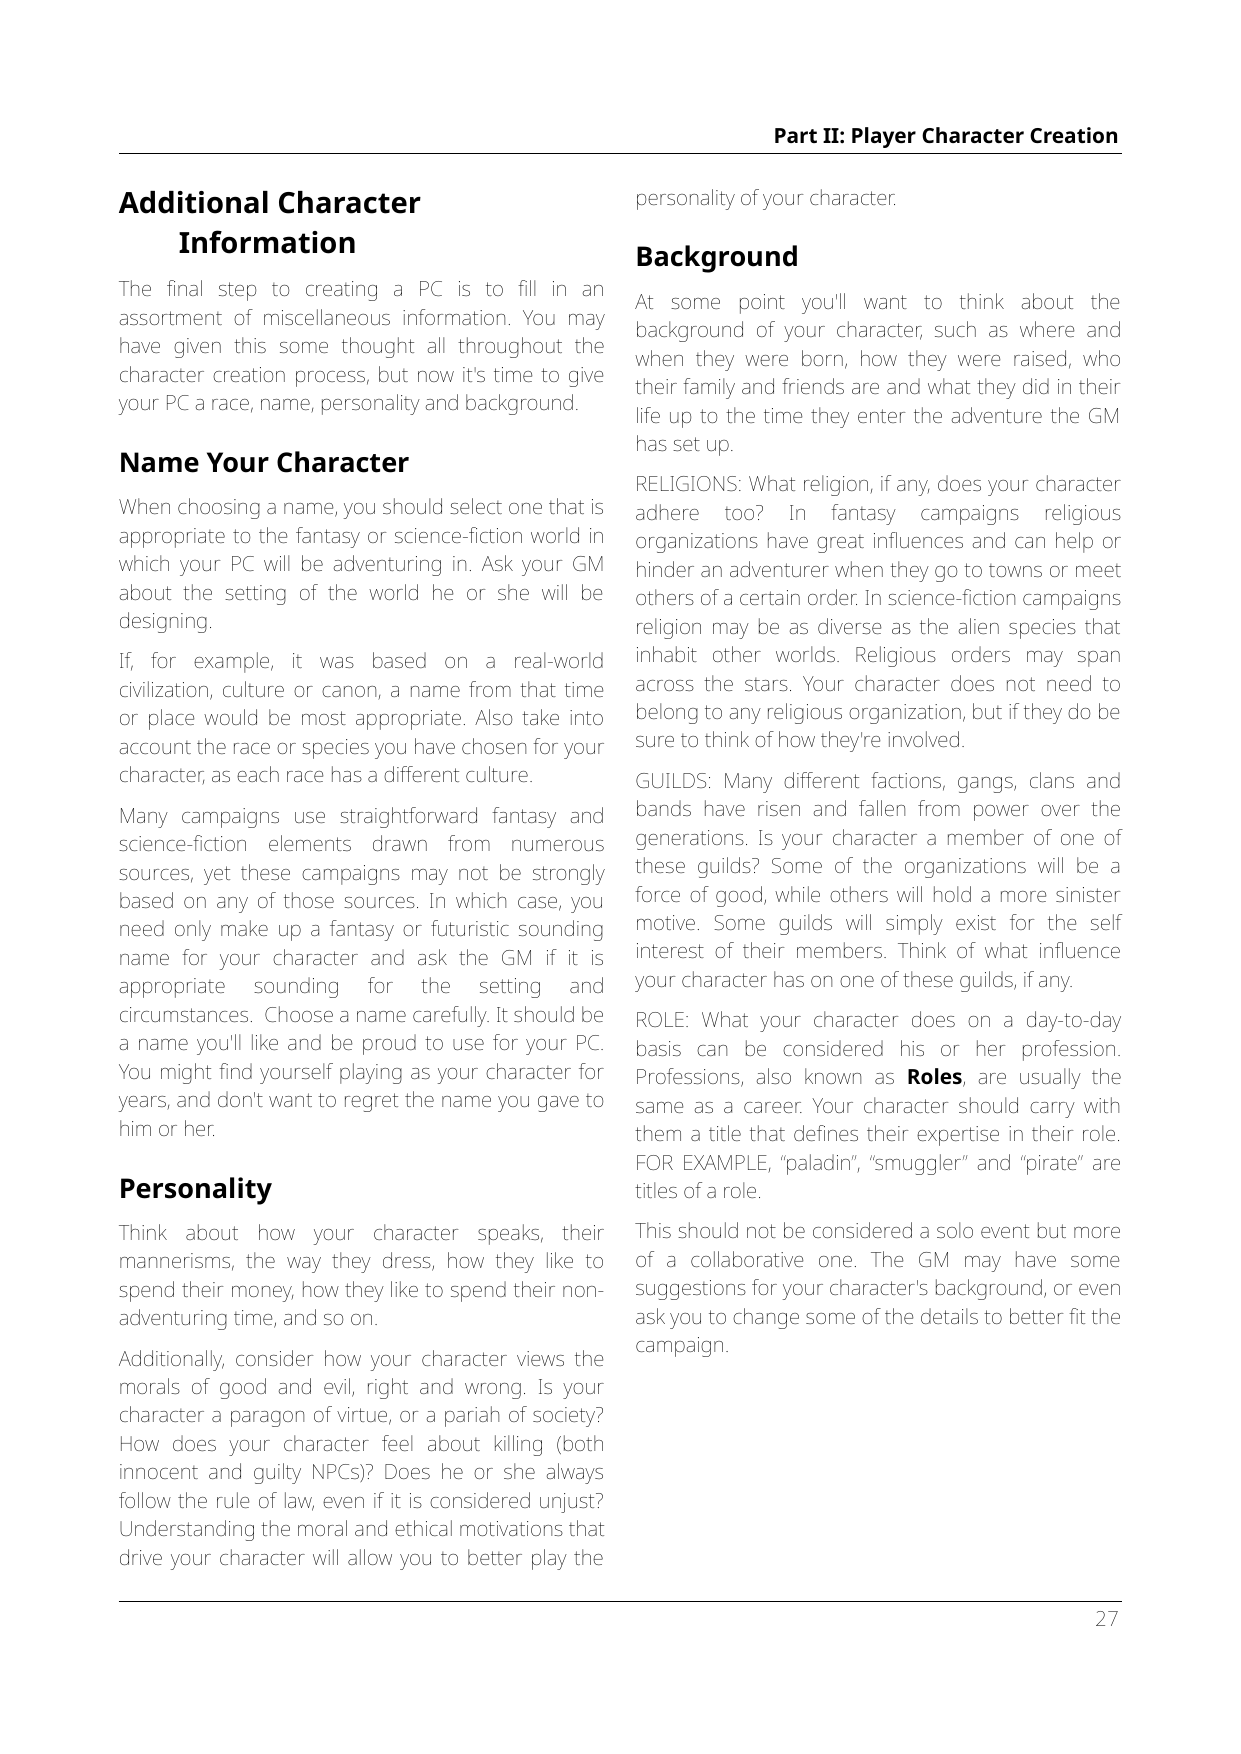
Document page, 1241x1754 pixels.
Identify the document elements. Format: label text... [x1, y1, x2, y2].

text If, for example, it was based on a real-world civilization, culture or canon, a name from that time or place would be most appropriate. Also take into account the race or species you have chosen for your character, as each race has a different culture. [118, 647, 605, 789]
text Additionally, consider how your character views the morals of good and evil, right and wrong. Is your character a paragon of virtue, or a pariah of society? How does your character feel about killing (both innocent and guilty NPCs)? Does he or she always follow the rule of law, even if it is considered unjust? Understanding the moral and ethical motivations that drive your character will allow you to better play the [118, 1344, 605, 1571]
text This should not be considered a solo event but more of a collaborative one. The GM may have some suggestions for your character's background, or even ask you to change some of the details to better fit the campaign. [635, 1216, 1122, 1359]
text At some point you'll want to think about the background of your character, such as where and when they were born, how they were raised, who their family and friends are and what they did in their life up to the time they enter the adventure the GM has set up. [635, 287, 1122, 458]
text personality of your character. [635, 183, 1122, 211]
subtitle Additional Character Information [118, 183, 605, 262]
text Name Your Character [118, 444, 605, 481]
text RELIGIONS: What religion, if any, does your character adhere too? In fantasy campaigns religious organizations have great influences and can help or hinder an adventurer when they go to towns or meet others of a certain order. In science-fiction campaigns religion may be as diverse as the alien species that inhabit other worlds. Religious orders may span across the stars. Your character does not need to belong to any religious organization, but if they do be sure to think of how they're involved. [635, 469, 1122, 754]
text When choosing a name, you should select one that is appropriate to the fantasy or science-fiction world in which your PC will be adventuring in. Ask your GM about the setting of the world he or she will be designing. [118, 492, 605, 635]
text Many campaigns use straightforward fantasy and science-fiction elements drawn from numerous sources, yet these campaigns may not be strongly based on any of those sources. In which case, you need only make up a fantasy or futuristic sounding name for your character and ask the GM if it is appropriate sounding for the setting and circumstances. Choose a name carefully. It should be a name you'll like and be proud to use for your PC. You might find yourself playing as your character for years, and don't want to regret the name you gave to him or her. [118, 801, 605, 1142]
text Think about how your character speaks, their mannerisms, the way they dress, how they like to spend their money, how they like to spend their non-adventuring time, and so on. [118, 1218, 605, 1332]
text Personality [118, 1169, 605, 1206]
text ROLE: What your character does on a day-to-day basis can be considered his or her profession. Professions, also known as Roles, are usually the same as a career. Your character should carry with them a title that defines their expertise in their role. FOR EXAMPLE, “paladin”, “smuggler” and “pirate” are titles of a role. [635, 1005, 1122, 1204]
text The final step to creating a PC is to fill in an assortment of miscellaneous information. You may have given this some thought all throughout the character creation process, but now it's time to give your PC a race, name, personality and background. [118, 274, 605, 417]
subtitle Background [635, 238, 1122, 274]
text GUILDS: Many different factions, gangs, clans and bands have risen and fallen from power over the generations. Is your character a member of one of these guilds? Some of the organizations will be a force of good, while others will hold a more sinister motive. Some guilds will simply exist for the self interest of their members. Think of what influence your character has on one of these guilds, if any. [635, 766, 1122, 993]
